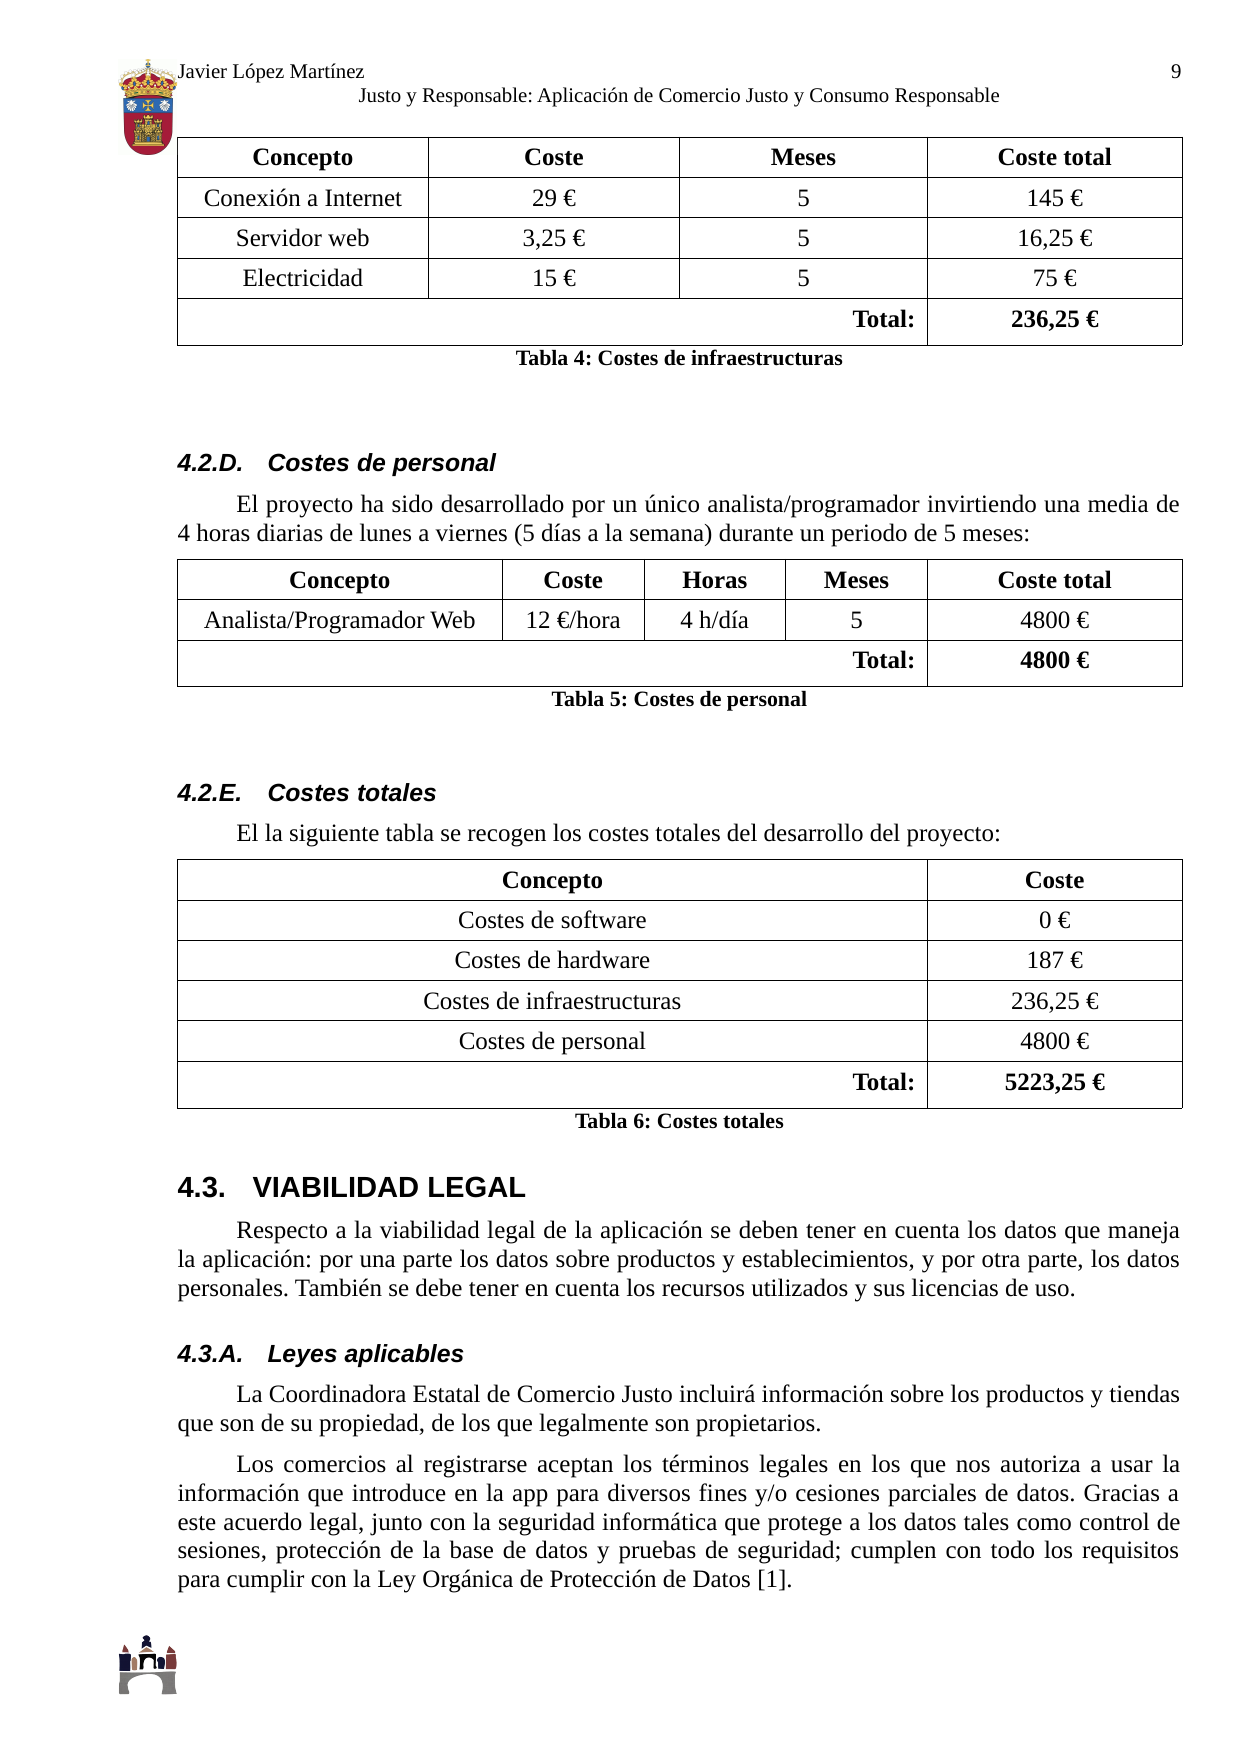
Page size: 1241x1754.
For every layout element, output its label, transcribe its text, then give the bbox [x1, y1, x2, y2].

table_cell Analista/Programador Web [178, 600, 502, 639]
table_header Coste [503, 560, 644, 599]
table_header Coste total [928, 560, 1182, 599]
table_cell Costes de personal [178, 1021, 927, 1061]
picture [118, 59, 178, 155]
table_header Concepto [178, 138, 428, 177]
table_header Meses [786, 560, 927, 599]
table_cell 3,25 € [429, 218, 679, 258]
table_cell Total: [178, 641, 927, 686]
table_cell 4800 € [928, 641, 1182, 686]
subtitle Leyes aplicables [177, 1339, 1181, 1367]
table_cell Electricidad [178, 259, 428, 298]
table_cell 12 €/hora [503, 600, 644, 639]
table_cell 236,25 € [928, 299, 1182, 345]
table_cell Conexión a Internet [178, 178, 428, 217]
text El la siguiente tabla se recogen los costes totales del desarrollo del proyecto: [177, 818, 1181, 847]
table_cell 236,25 € [928, 981, 1182, 1020]
table_cell 16,25 € [928, 218, 1182, 258]
table_cell Costes de infraestructuras [178, 981, 927, 1020]
table_cell Total: [178, 1062, 927, 1108]
table_cell 187 € [928, 941, 1182, 980]
table_header Horas [645, 560, 785, 599]
text Tabla 6: Costes totales [177, 1109, 1181, 1133]
table_header Coste [429, 138, 679, 177]
table_header Concepto [178, 560, 502, 599]
picture [118, 1634, 178, 1695]
text Respecto a la viabilidad legal de la aplicación se deben tener en cuenta los datos que maneja la aplicación: por una parte los datos sobre productos y establecimientos, y por otra parte, los datos personales. También se debe tener en cuenta los recursos utilizados y sus licencias de uso. [177, 1215, 1181, 1302]
subtitle Costes totales [177, 778, 1181, 806]
table_cell Costes de software [178, 901, 927, 940]
table_header Coste [928, 860, 1182, 899]
table_cell 5 [680, 178, 927, 217]
table_cell Total: [178, 299, 927, 345]
table_cell 5 [680, 259, 927, 298]
table_cell 145 € [928, 178, 1182, 217]
table_cell Servidor web [178, 218, 428, 258]
table_header Meses [680, 138, 927, 177]
text Los comercios al registrarse aceptan los términos legales en los que nos autoriza a usar la información que introduce en la app para diversos fines y/o cesiones parciales de datos. Gracias a este acuerdo legal, junto con la seguridad informática que protege a los datos tales como control de sesiones, protección de la base de datos y pruebas de seguridad; cumplen con todo los requisitos para cumplir con la Ley Orgánica de Protección de Datos [1]. [177, 1449, 1181, 1593]
table_cell Costes de hardware [178, 941, 927, 980]
subtitle VIABILIDAD LEGAL [177, 1170, 1181, 1204]
table_cell 15 € [429, 259, 679, 298]
text La Coordinadora Estatal de Comercio Justo incluirá información sobre los productos y tiendas que son de su propiedad, de los que legalmente son propietarios. [177, 1379, 1181, 1437]
table_cell 5 [786, 600, 927, 639]
table_cell 4800 € [928, 1021, 1182, 1061]
table_header Concepto [178, 860, 927, 899]
table_cell 75 € [928, 259, 1182, 298]
text Tabla 5: Costes de personal [177, 687, 1181, 712]
table_header Coste total [928, 138, 1182, 177]
table_cell 29 € [429, 178, 679, 217]
subtitle Costes de personal [177, 448, 1181, 477]
text Tabla 4: Costes de infraestructuras [177, 346, 1181, 370]
table_cell 0 € [928, 901, 1182, 940]
table_cell 5 [680, 218, 927, 258]
text El proyecto ha sido desarrollado por un único analista/programador invirtiendo una media de 4 horas diarias de lunes a viernes (5 días a la semana) durante un periodo de 5 meses: [177, 489, 1181, 546]
table_cell 4800 € [928, 600, 1182, 639]
table_cell 5223,25 € [928, 1062, 1182, 1108]
table_cell 4 h/día [645, 600, 785, 639]
